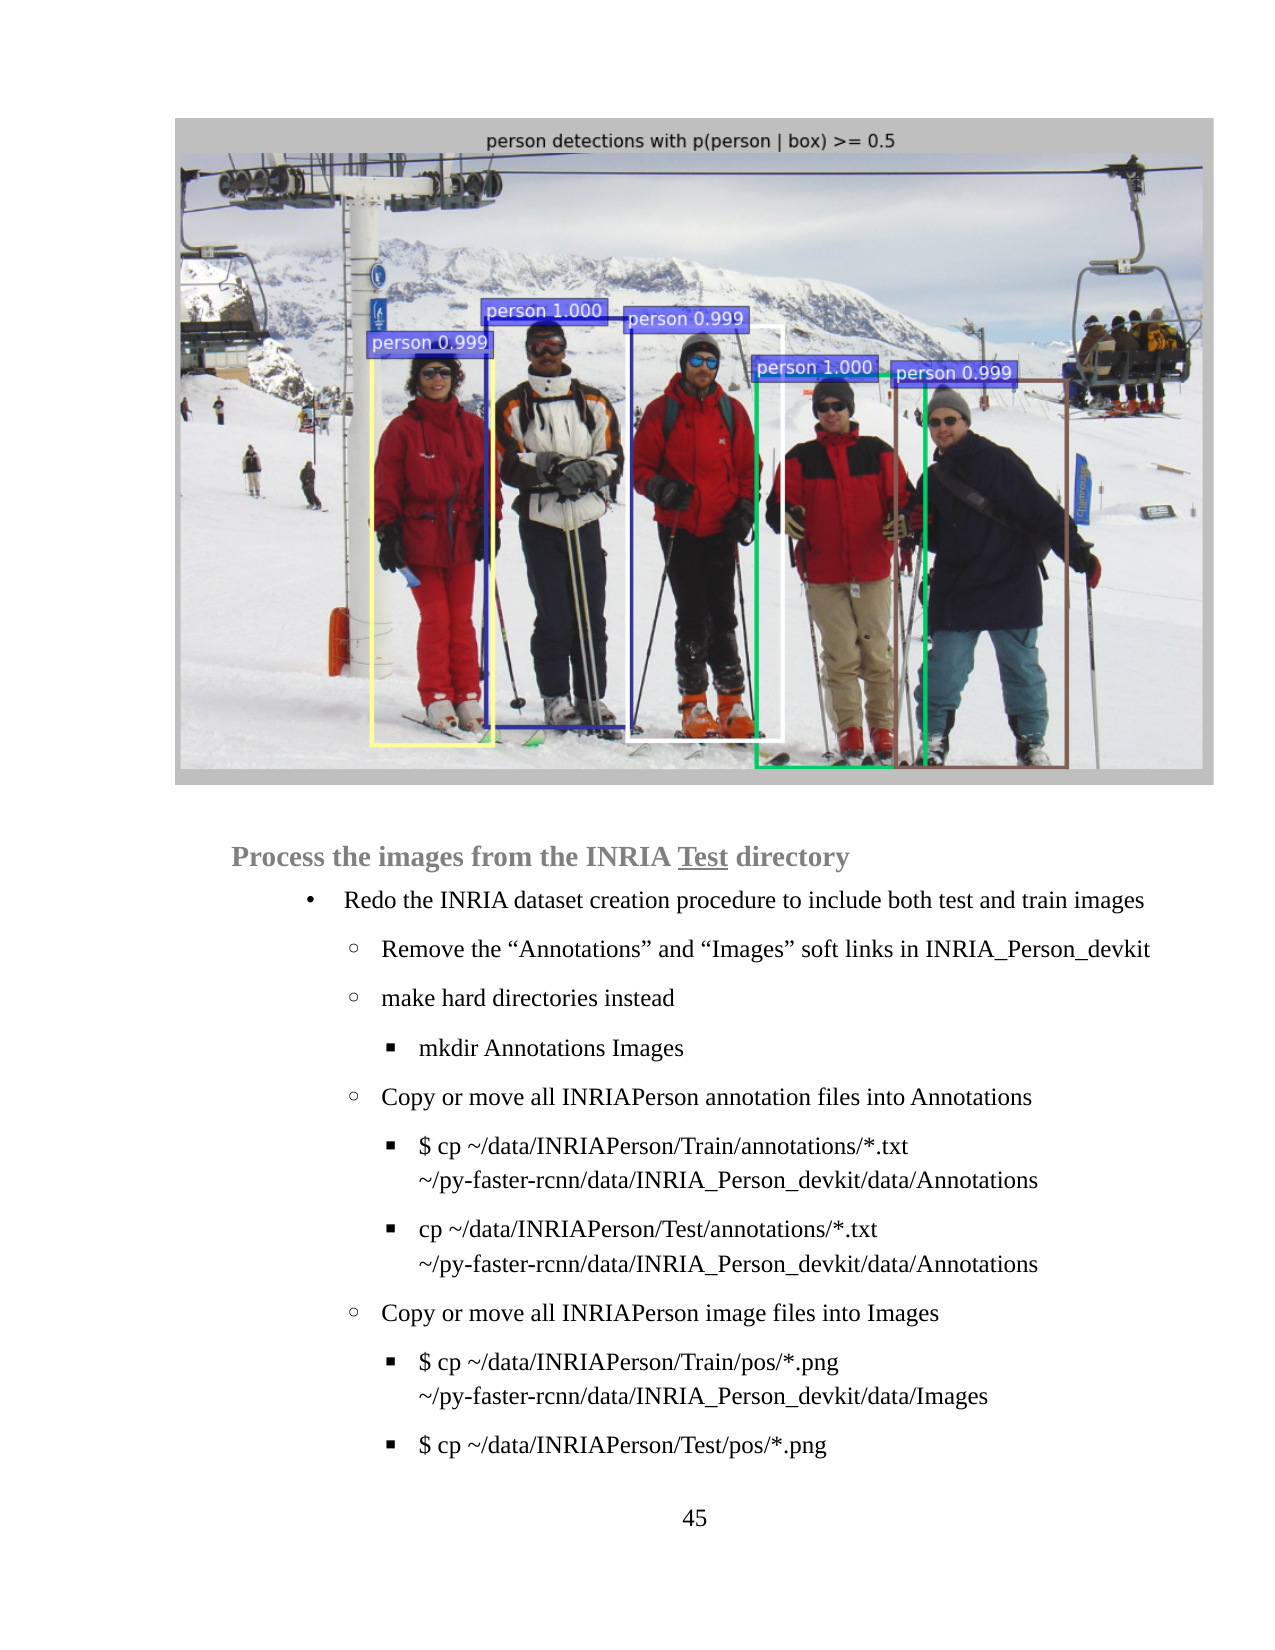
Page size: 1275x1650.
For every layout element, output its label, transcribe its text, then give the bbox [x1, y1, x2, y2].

list Remove the “Annotations” and “Images” soft links in INRIA_Person_devkit [344, 934, 1158, 963]
list make hard directories instead [344, 983, 1158, 1012]
picture [175, 118, 1214, 785]
list Copy or move all INRIAPerson image files into Images [344, 1298, 1158, 1327]
list cp ~/data/INRIAPerson/Test/annotations/*.txt ~/py-faster-rcnn/data/INRIA_Person_devkit/data/Annotations [381, 1214, 1158, 1277]
list $ cp ~/data/INRIAPerson/Test/pos/*.png [381, 1430, 1158, 1459]
subtitle Process the images from the INRIA Test directory [231, 839, 1158, 873]
list $ cp ~/data/INRIAPerson/Train/pos/*.png ~/py-faster-rcnn/data/INRIA_Person_devkit/data/Images [381, 1347, 1158, 1410]
list $ cp ~/data/INRIAPerson/Train/annotations/*.txt ~/py-faster-rcnn/data/INRIA_Person_devkit/data/Annotations [381, 1131, 1158, 1194]
list mkdir Annotations Images [381, 1033, 1158, 1061]
list Redo the INRIA dataset creation procedure to include both test and train images [306, 885, 1158, 914]
list Copy or move all INRIAPerson annotation files into Annotations [344, 1082, 1158, 1110]
